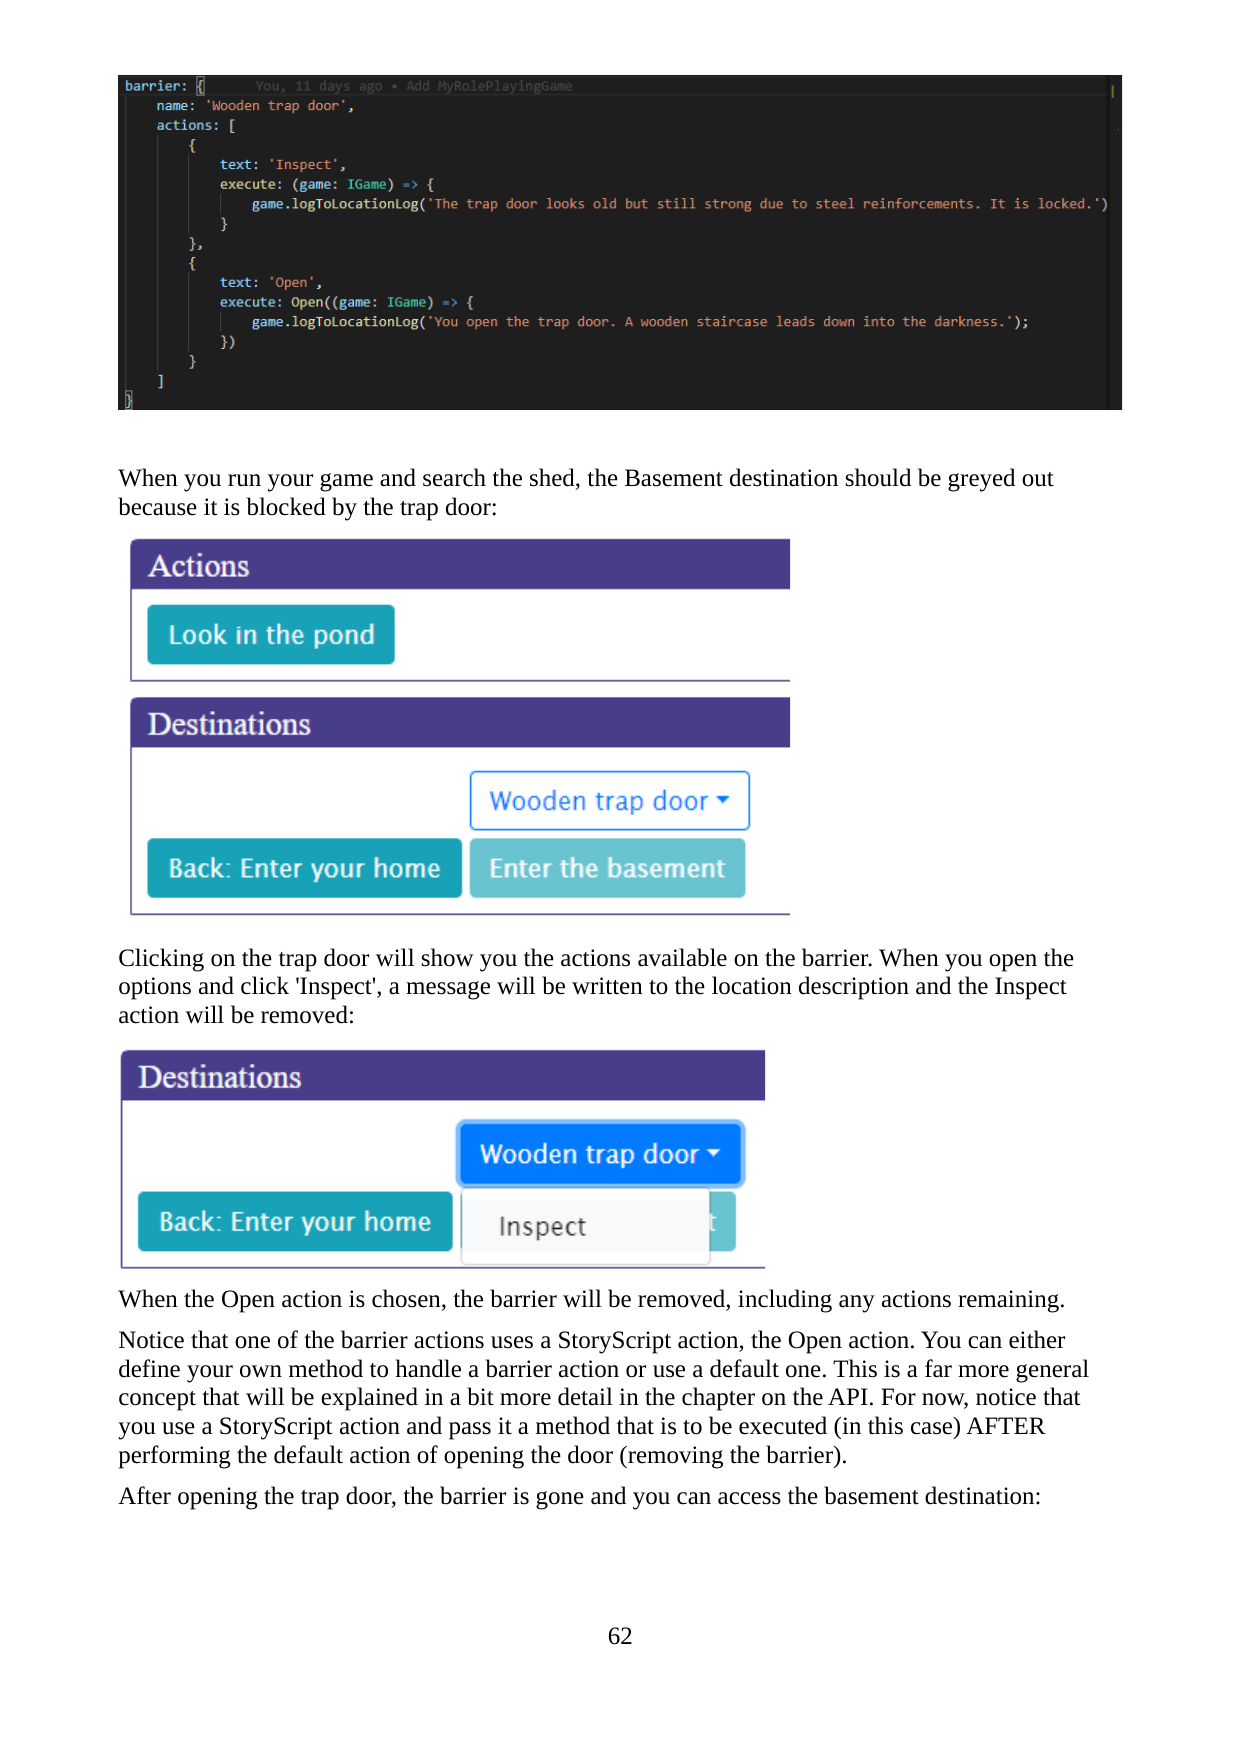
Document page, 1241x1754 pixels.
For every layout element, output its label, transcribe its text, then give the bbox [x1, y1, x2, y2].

text After opening the trap door, the barrier is gone and you can access the basement destination: [118, 1481, 1122, 1510]
text When the Open action is chosen, the barrier will be removed, including any actions remaining. [118, 1284, 1122, 1312]
text Clicking on the trap door will show you the actions available on the barrier. When you open the options and click 'Inspect', a message will be written to the location description and the Inspect action will be removed: [118, 943, 1122, 1029]
text When you run your game and search the shed, the Basement destination should be greyed out because it is blocked by the trap door: [118, 463, 1122, 521]
text Notice that one of the barrier actions uses a StoryScript action, the Open action. You can either define your own method to handle a barrier action or use a default one. This is a far more general concept that will be explained in a bit more detail in the chapter on the API. For now, notice that you use a StoryScript action and pass it a method that is to be executed (in this case) AFTER performing the default action of opening the door (removing the barrier). [118, 1325, 1122, 1469]
